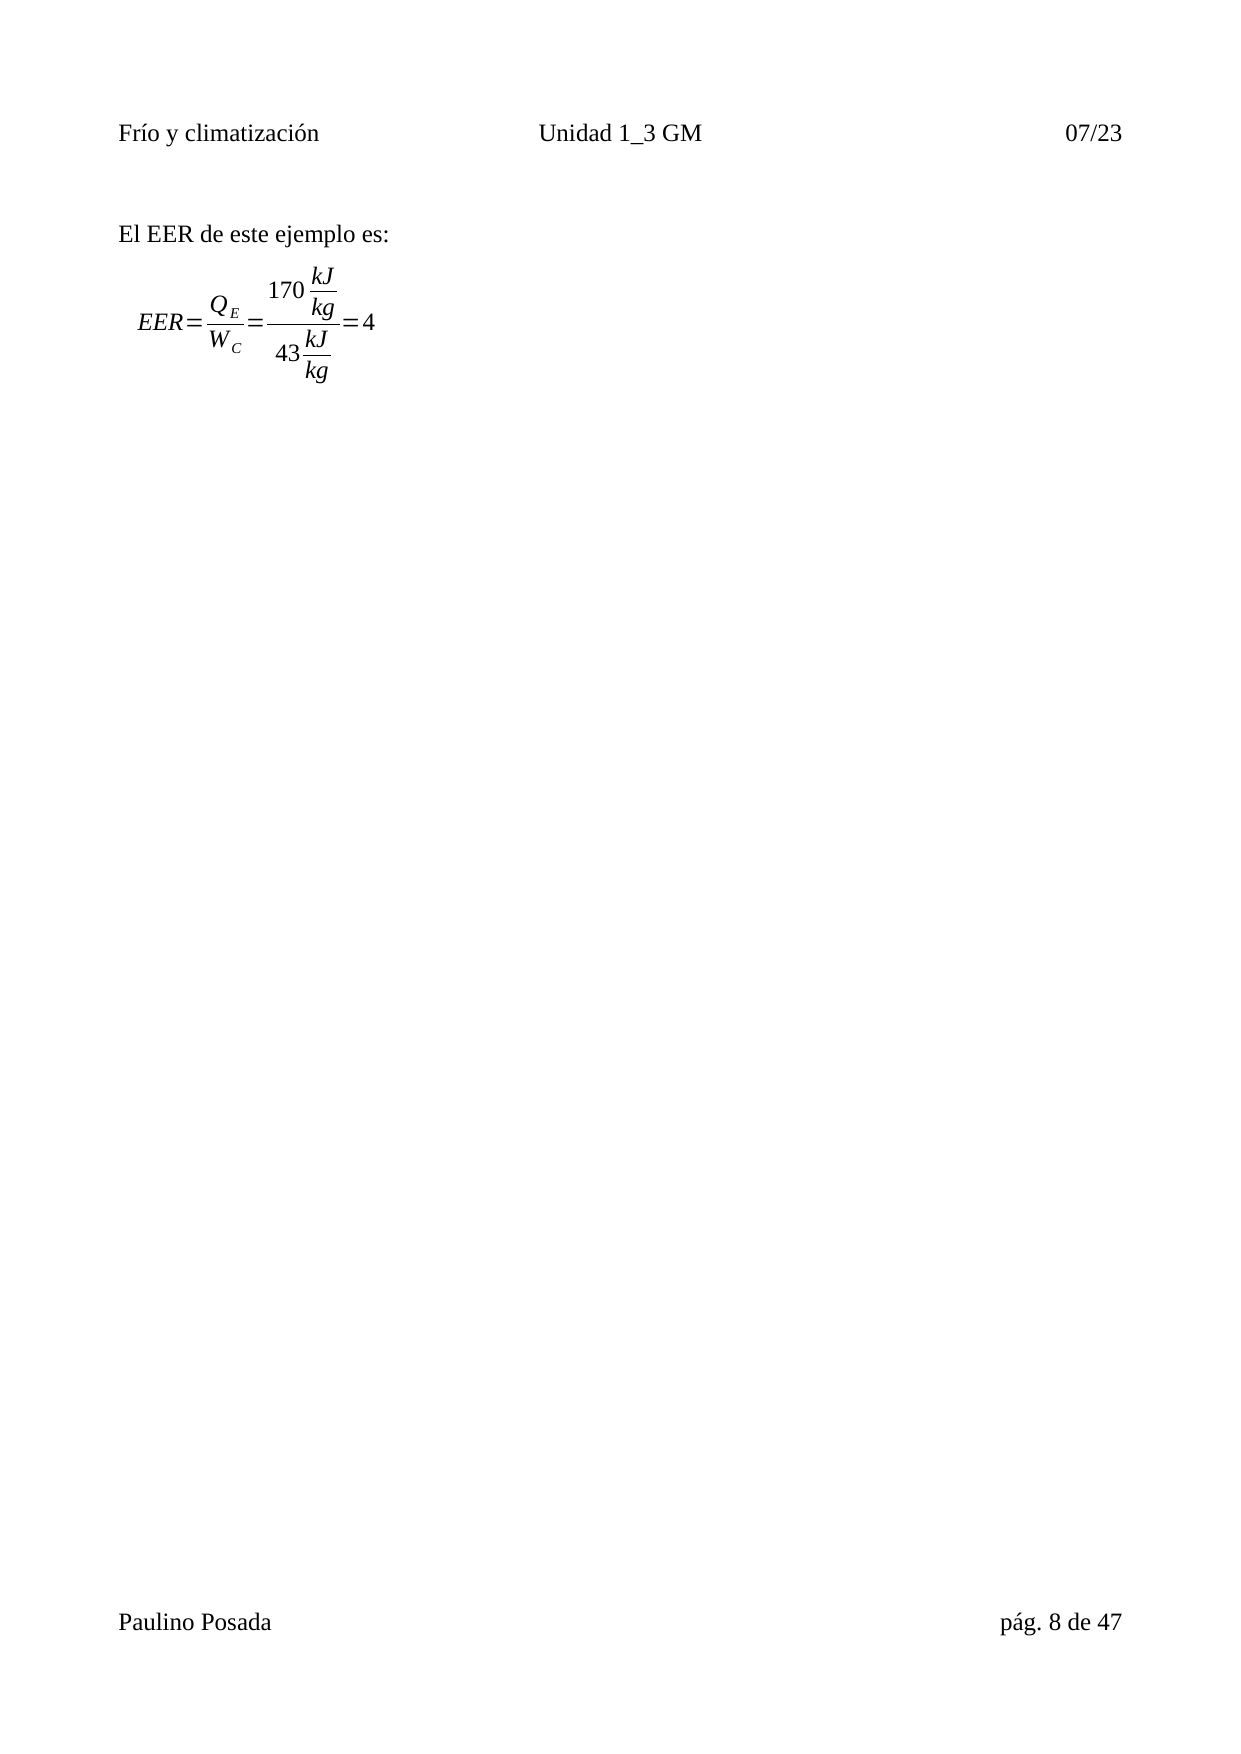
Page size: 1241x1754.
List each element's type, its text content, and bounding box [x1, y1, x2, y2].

text El EER de este ejemplo es: [118, 219, 1122, 248]
